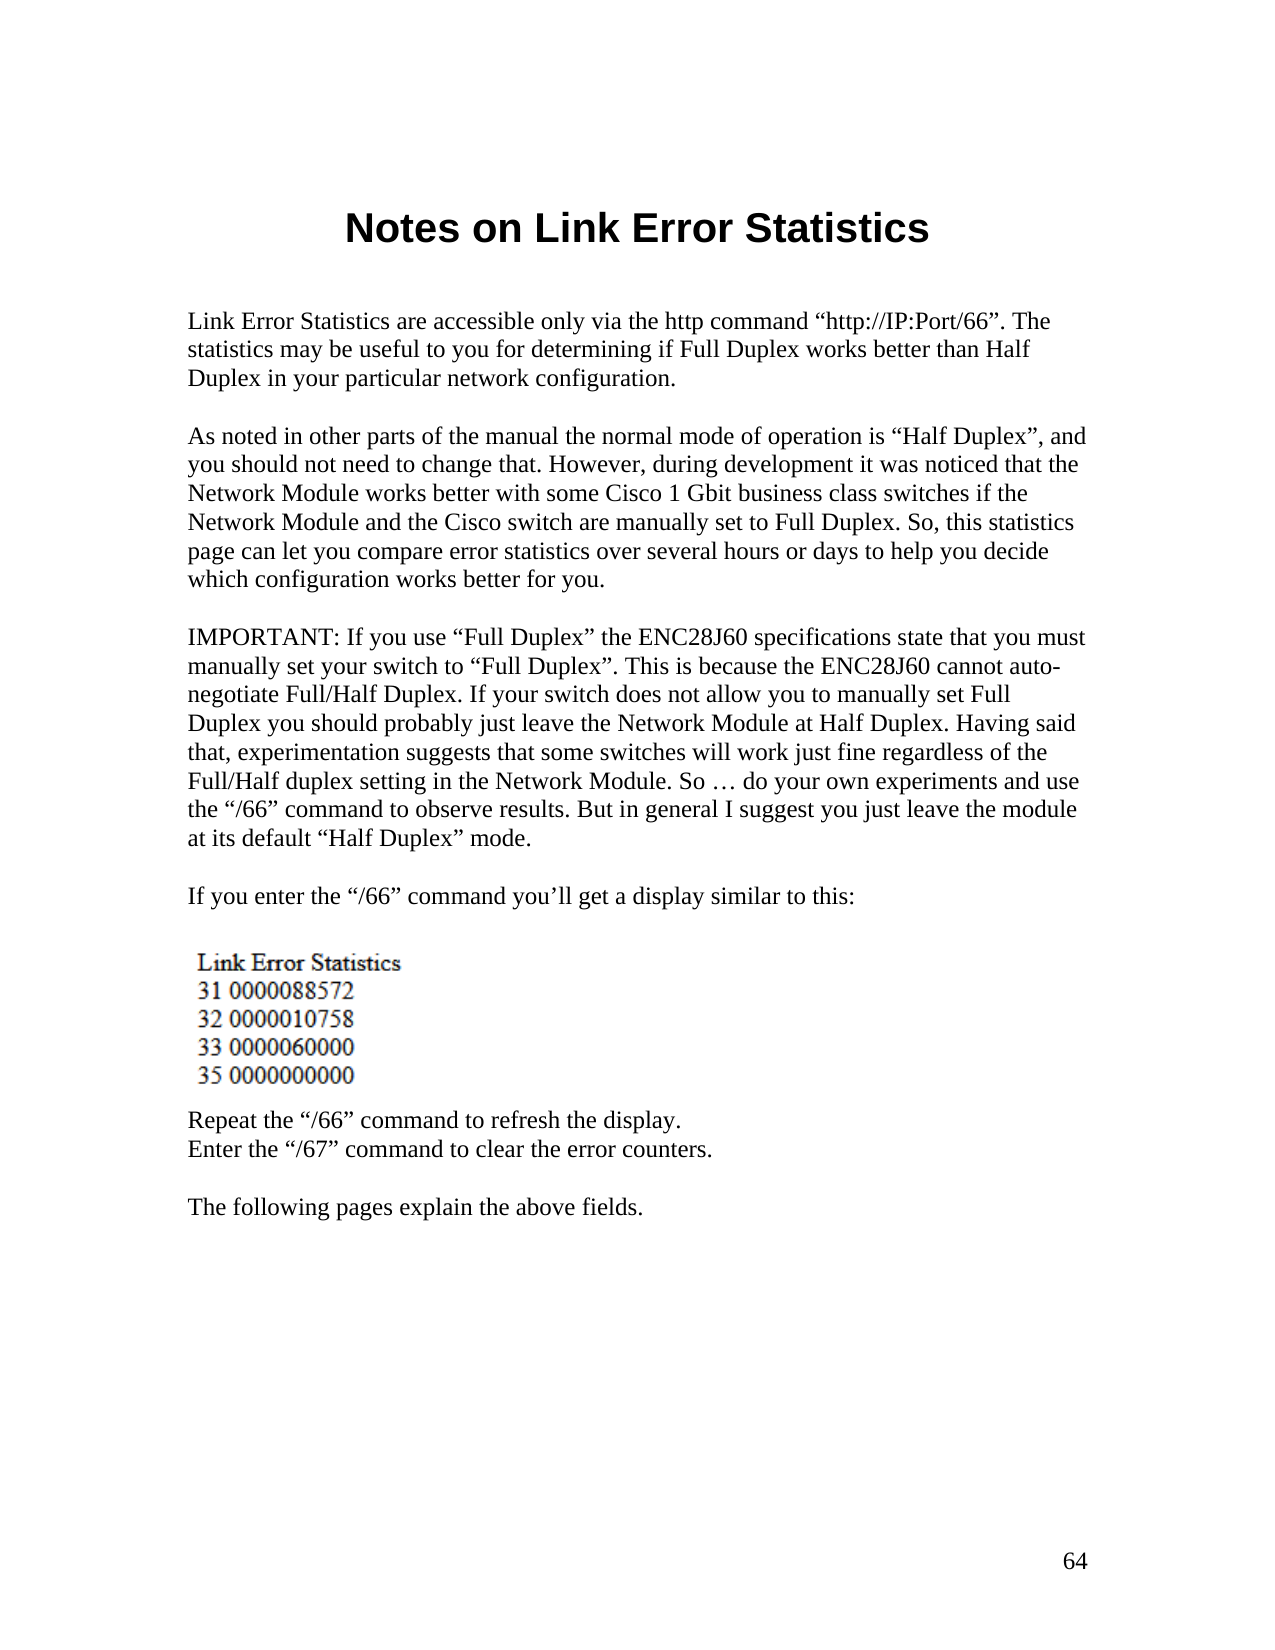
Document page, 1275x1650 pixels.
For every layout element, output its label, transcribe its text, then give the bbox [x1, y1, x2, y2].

text The following pages explain the above fields. [187, 1192, 1087, 1221]
text If you enter the “/66” command you’ll get a display similar to this: [187, 881, 1087, 909]
subtitle Notes on Link Error Statistics [187, 204, 1087, 252]
text Enter the “/67” command to clear the error counters. [187, 1134, 1087, 1163]
picture [187, 938, 419, 1106]
text As noted in other parts of the manual the normal mode of operation is “Half Duplex”, and you should not need to change that. However, during development it was noticed that the Network Module works better with some Cisco 1 Gbit business class switches if the Network Module and the Cisco switch are manually set to Full Duplex. So, this statistics page can let you compare error statistics over several hours or days to help you decide which configuration works better for you. [187, 421, 1087, 593]
text IMPORTANT: If you use “Full Duplex” the ENC28J60 specifications state that you must manually set your switch to “Full Duplex”. This is because the ENC28J60 cannot auto-negotiate Full/Half Duplex. If your switch does not allow you to manually set Full Duplex you should probably just leave the Network Module at Half Duplex. Having said that, experimentation suggests that some switches will work just fine regardless of the Full/Half duplex setting in the Network Module. So … do your own experiments and use the “/66” command to observe results. But in general I suggest you just leave the module at its default “Half Duplex” mode. [187, 622, 1087, 852]
text Link Error Statistics are accessible only via the http command “http://IP:Port/66”. The statistics may be useful to you for determining if Full Duplex works better than Half Duplex in your particular network configuration. [187, 306, 1087, 392]
text Repeat the “/66” command to refresh the display. [187, 1106, 1087, 1134]
